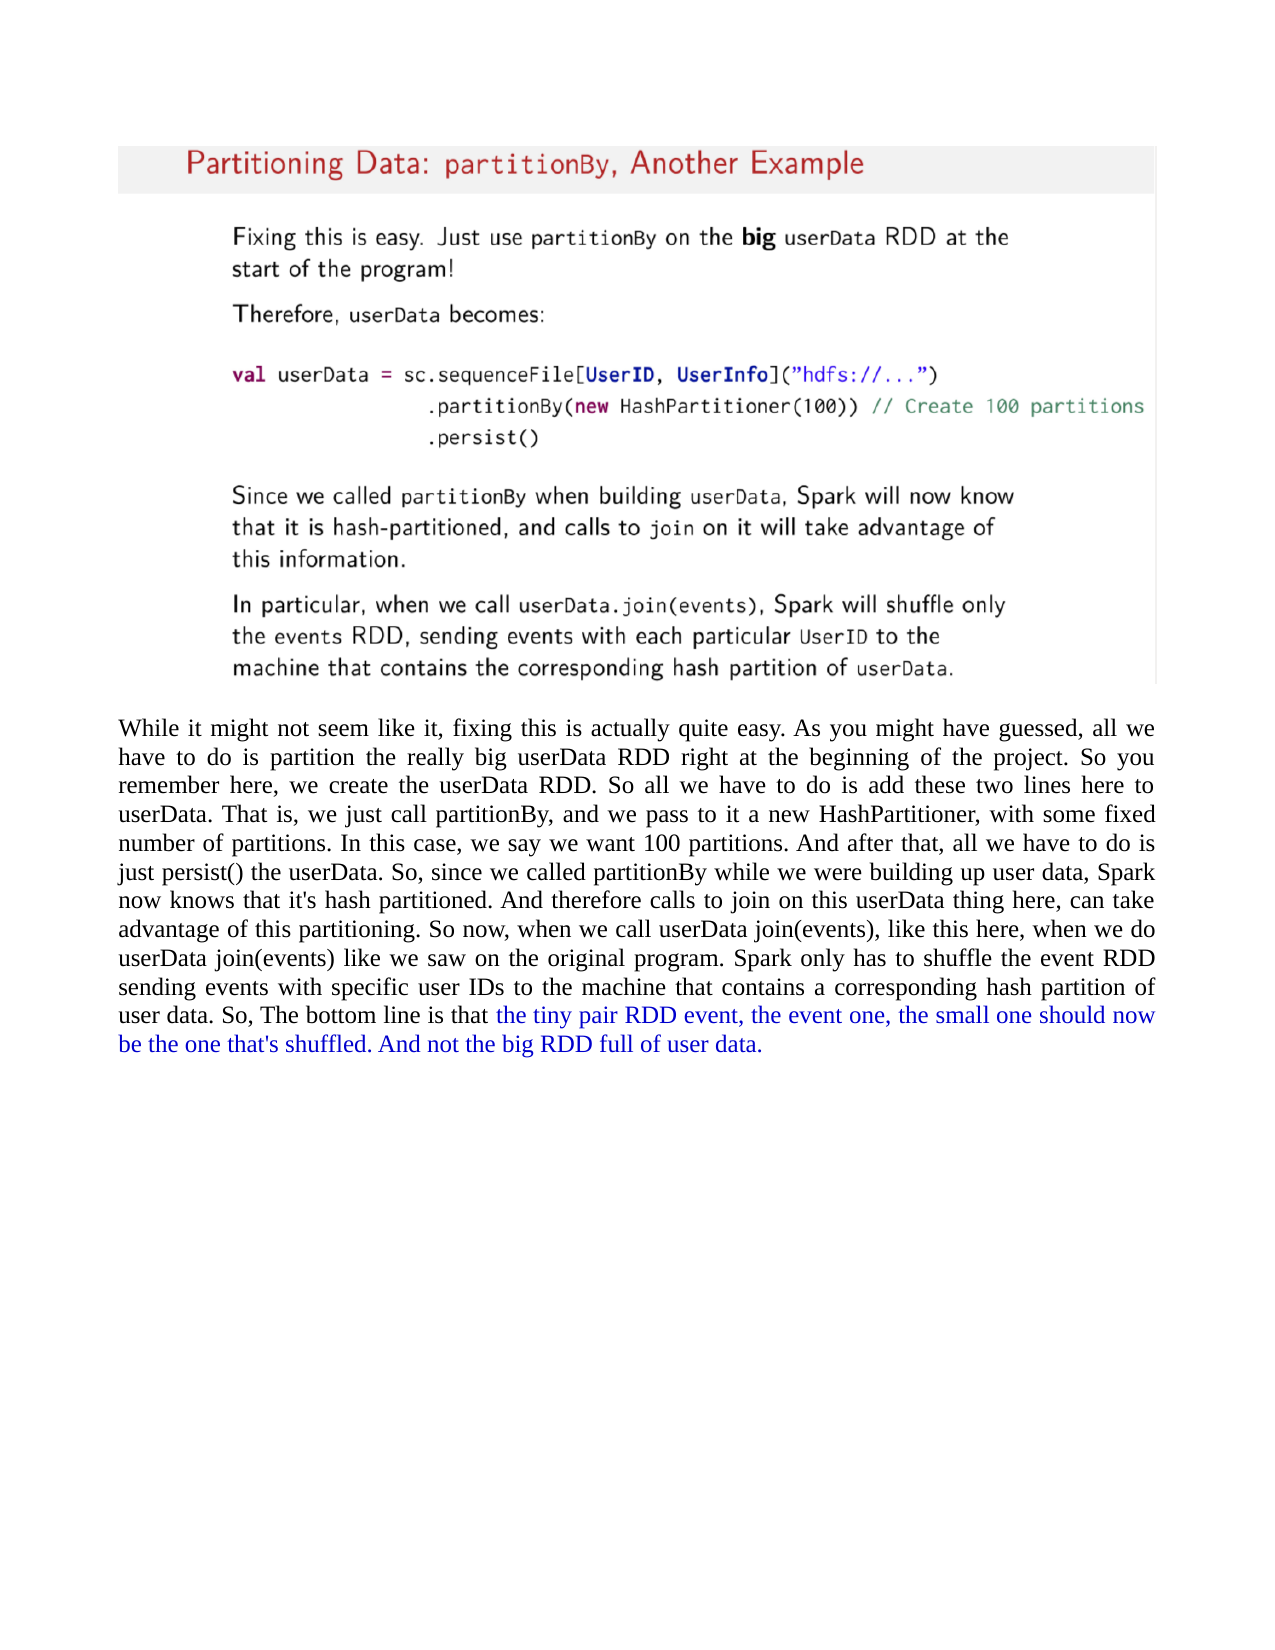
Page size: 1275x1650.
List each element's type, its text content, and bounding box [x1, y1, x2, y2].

picture [118, 146, 1157, 684]
text While it might not seem like it, fixing this is actually quite easy. As you might have guessed, all we have to do is partition the really big userData RDD right at the beginning of the project. So you remember here, we create the userData RDD. So all we have to do is add these two lines here to userData. That is, we just call partitionBy, and we pass to it a new HashPartitioner, with some fixed number of partitions. In this case, we say we want 100 partitions. And after that, all we have to do is just persist() the userData. So, since we called partitionBy while we were building up user data, Spark now knows that it's hash partitioned. And therefore calls to join on this userData thing here, can take advantage of this partitioning. So now, when we call userData join(events), like this here, when we do userData join(events) like we saw on the original program. Spark only has to shuffle the event RDD sending events with specific user IDs to the machine that contains a corresponding hash partition of user data. So, The bottom line is that the tiny pair RDD event, the event one, the small one should now be the one that's shuffled. And not the big RDD full of user data. [118, 713, 1157, 1058]
